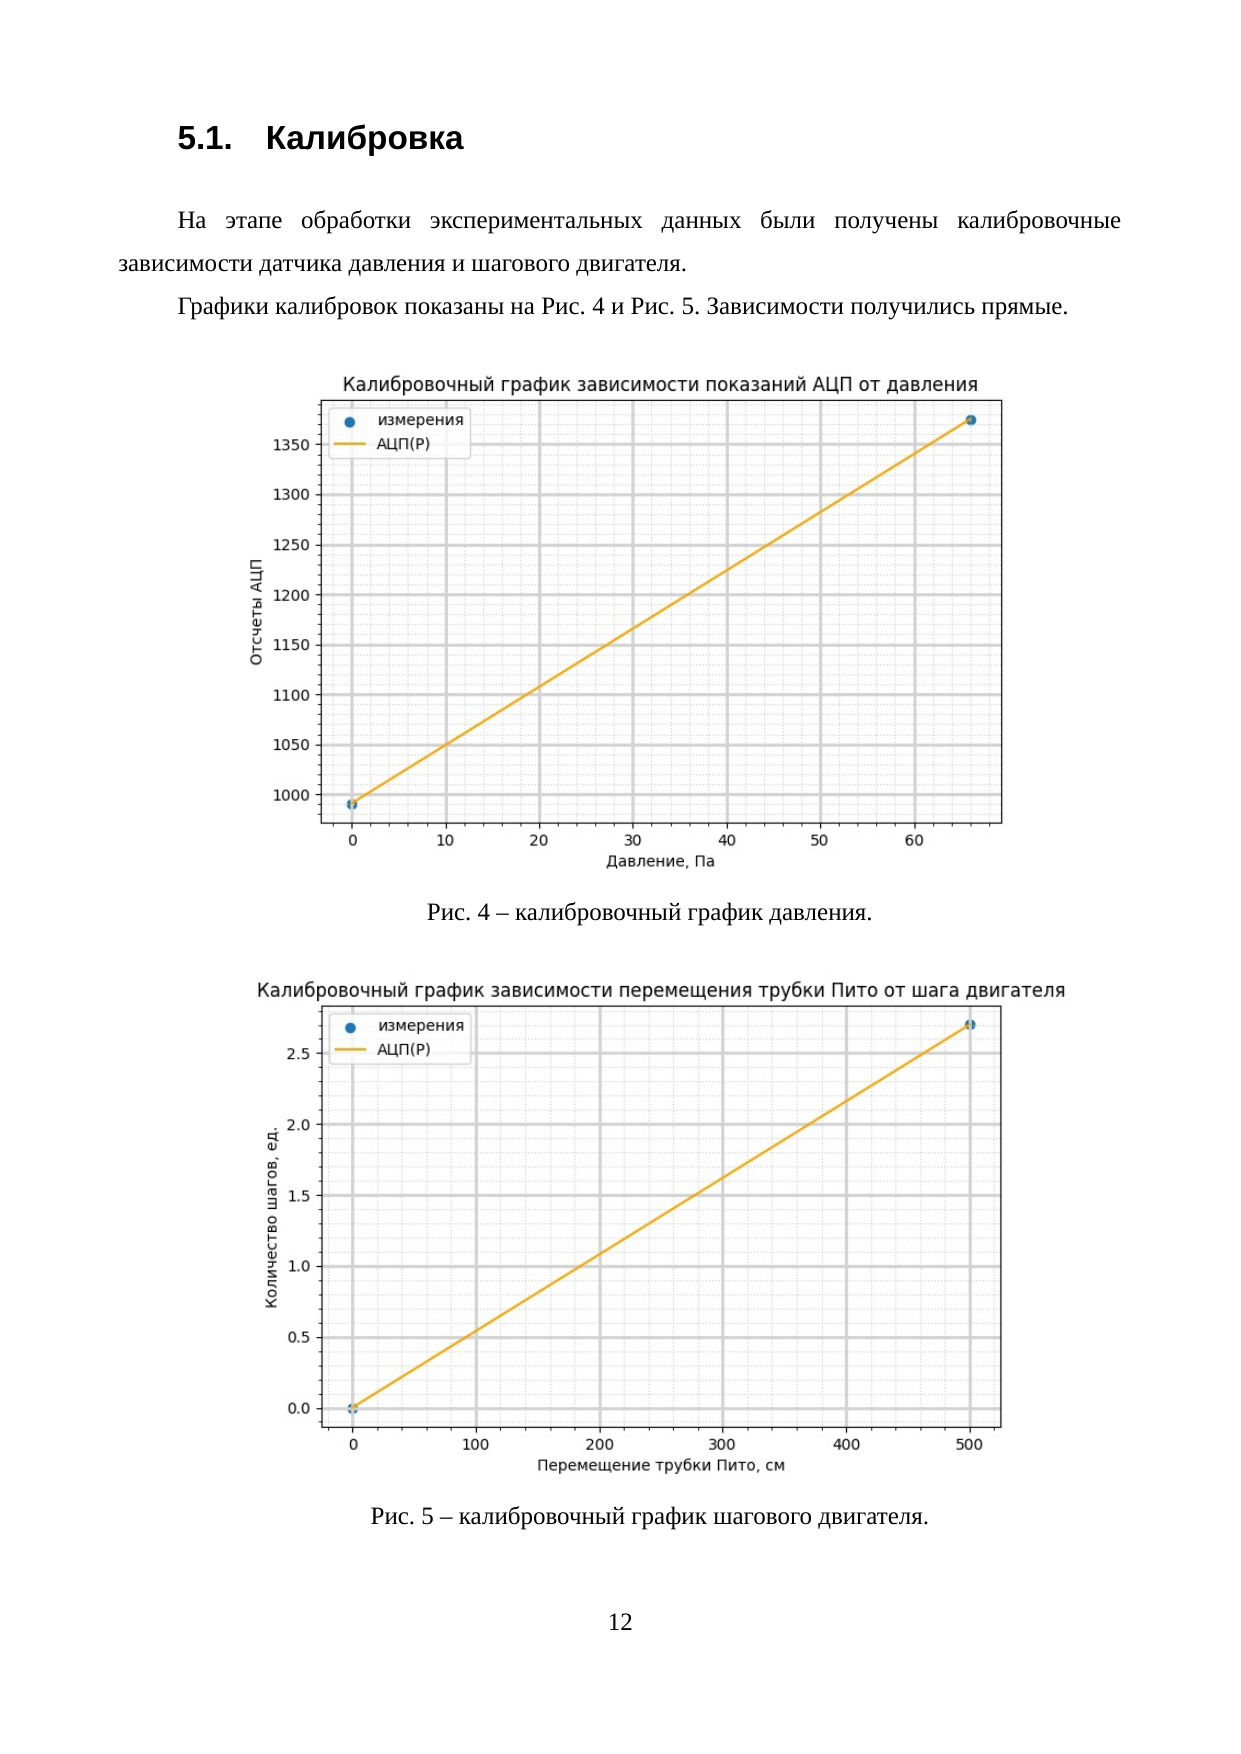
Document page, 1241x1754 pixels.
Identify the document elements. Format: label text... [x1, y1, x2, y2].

text На этапе обработки экспериментальных данных были получены калибровочные зависимости датчика давления и шагового двигателя. [118, 205, 1122, 277]
text Графики калибровок показаны на Рис. 4 и Рис. 5. Зависимости получились прямые. [118, 291, 1122, 320]
picture [212, 940, 1088, 1487]
text Рис. 4 – калибровочный график давления. [118, 897, 1122, 926]
picture [211, 334, 1089, 883]
subtitle Калибровка [118, 118, 1122, 157]
text Рис. 5 – калибровочный график шагового двигателя. [118, 1501, 1122, 1530]
